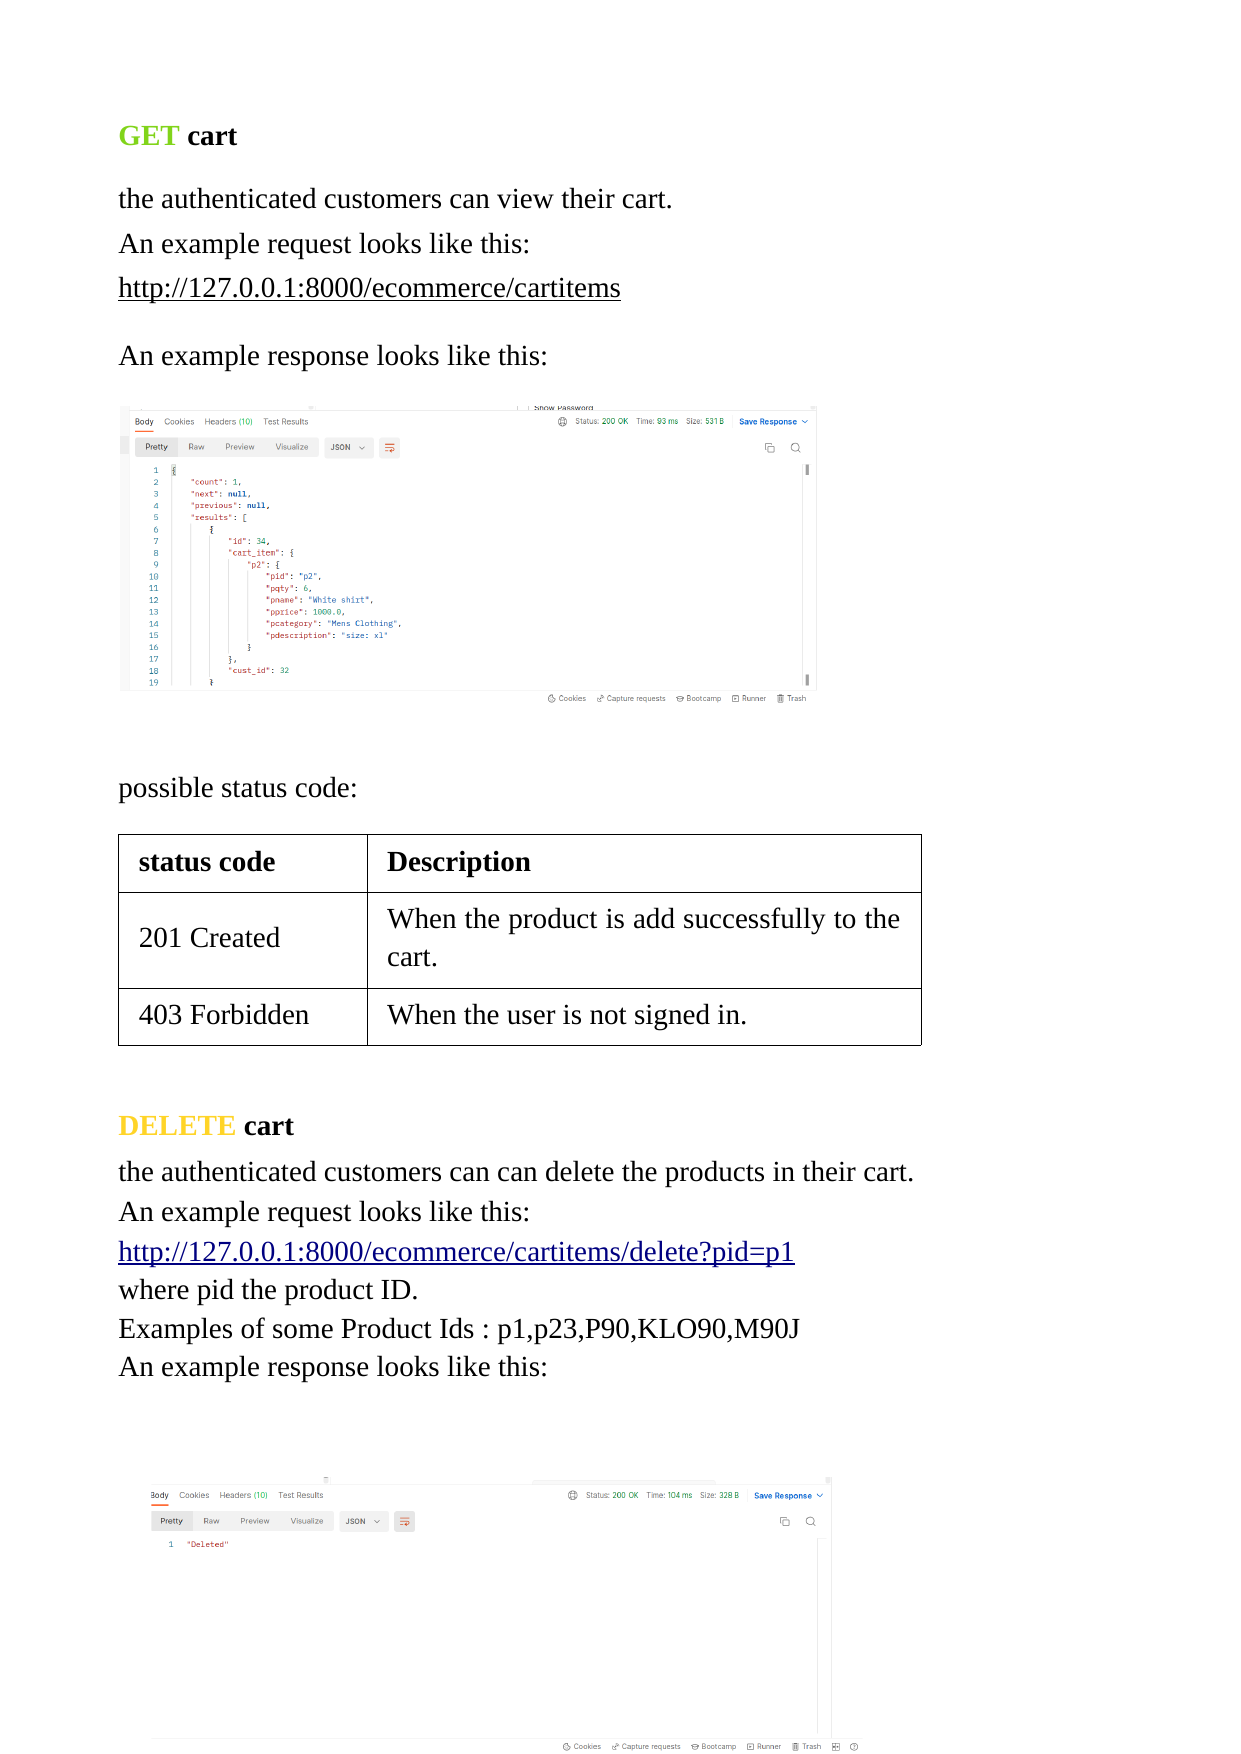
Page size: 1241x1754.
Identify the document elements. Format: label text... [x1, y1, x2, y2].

text Examples of some Product Ids : p1,p23,P90,KLO90,M90J [118, 1311, 1122, 1344]
text DELETE cart [118, 1108, 1122, 1142]
text http://127.0.0.1:8000/ecommerce/cartitems/delete?pid=p1 [118, 1234, 1122, 1267]
text An example request looks like this: [118, 226, 1122, 260]
text where pid the product ID. [118, 1272, 1122, 1306]
table_cell 201 Created [119, 893, 367, 987]
text GET cart [118, 118, 1122, 152]
picture [284, 406, 817, 706]
text An example response looks like this: [118, 338, 1122, 371]
text the authenticated customers can view their cart. [118, 182, 1122, 215]
text An example response looks like this: [118, 1349, 1122, 1383]
table_cell When the product is add successfully to the cart. [368, 893, 921, 987]
text possible status code: [118, 771, 1122, 804]
table_header Description [368, 835, 921, 892]
table_header status code [119, 835, 367, 892]
text http://127.0.0.1:8000/ecommerce/cartitems [118, 271, 1122, 304]
table_cell When the user is not signed in. [368, 989, 921, 1045]
text An example request looks like this: [118, 1194, 1122, 1228]
text the authenticated customers can can delete the products in their cart. [118, 1154, 1122, 1188]
table_cell 403 Forbidden [119, 989, 367, 1045]
